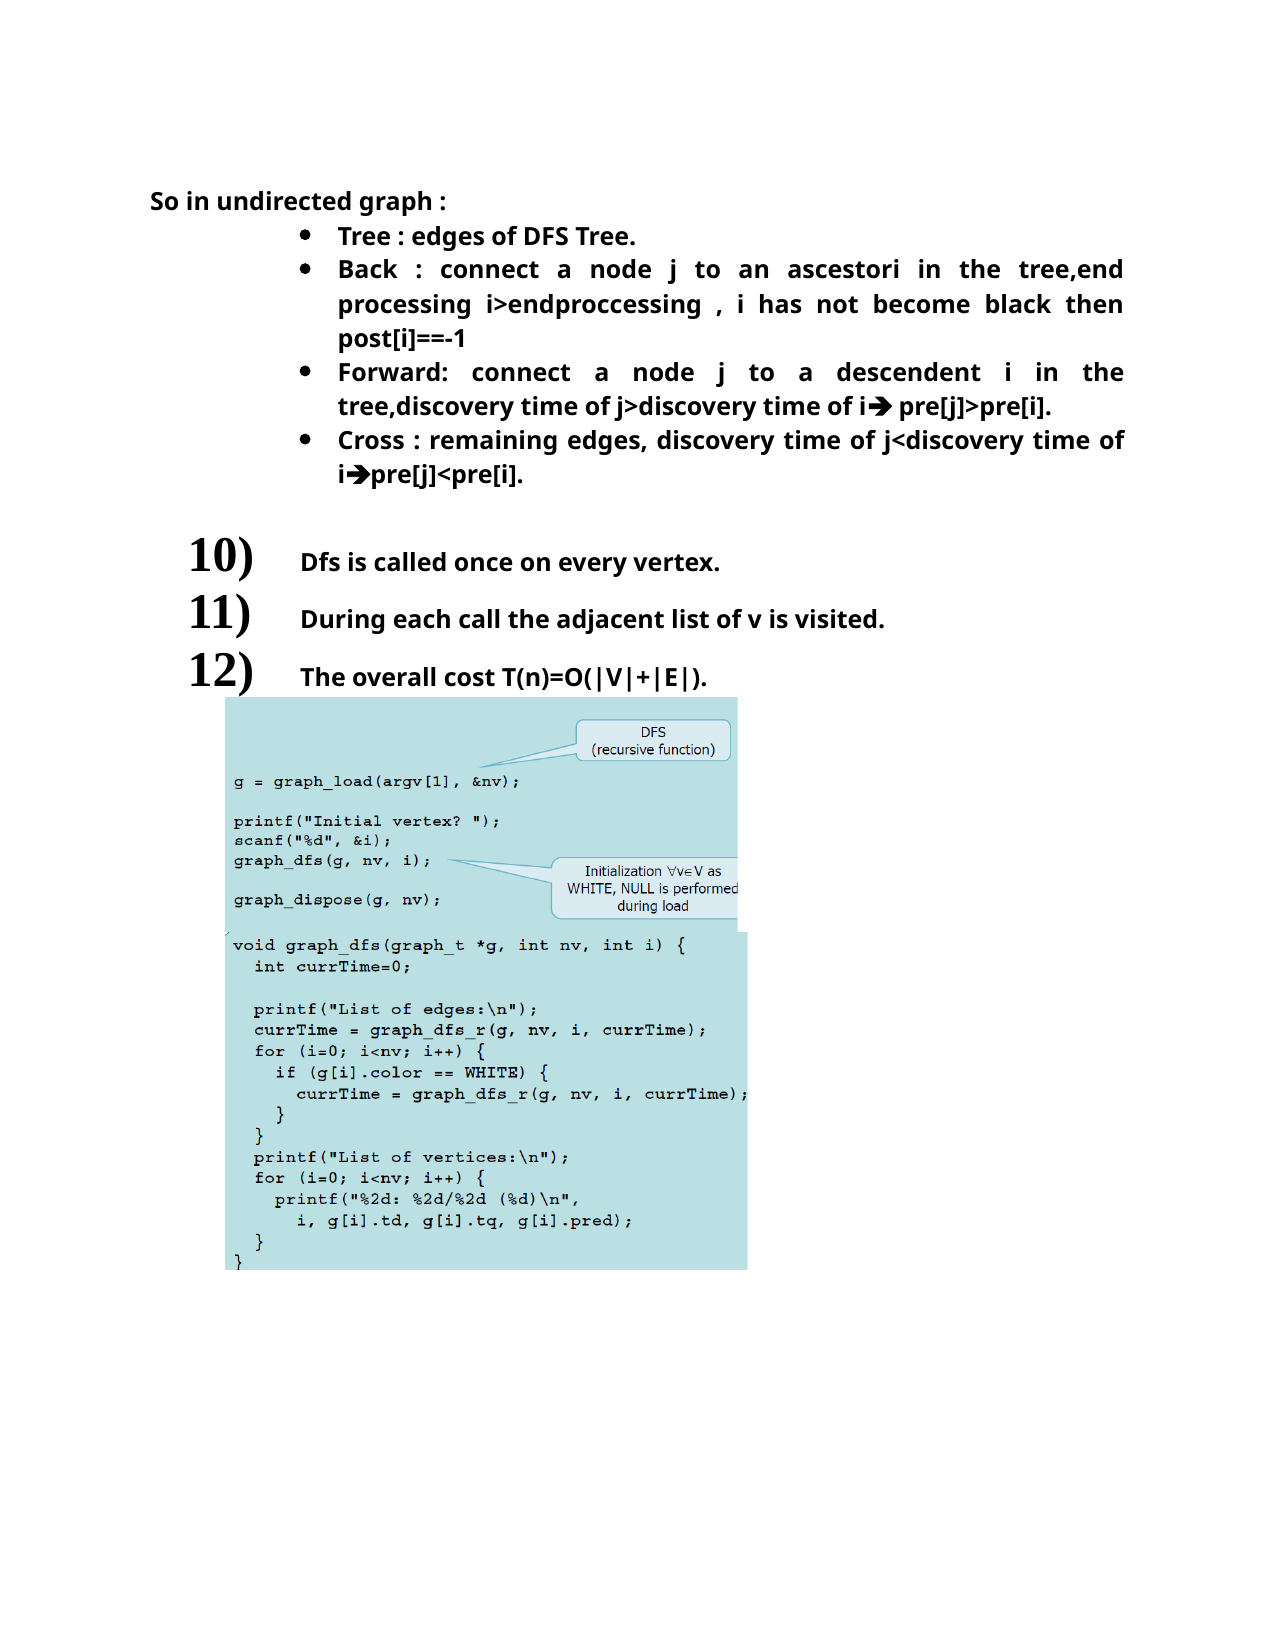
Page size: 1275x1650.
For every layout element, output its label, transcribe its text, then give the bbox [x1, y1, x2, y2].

subtitle The overall cost T(n)=O(|V|+|E|). [187, 640, 1125, 697]
subtitle Forward: connect a node j to a descendent i in the tree,discovery time of j>discovery time of i pre[j]>pre[i]. [300, 354, 1125, 422]
subtitle Cross : remaining edges, discovery time of j<discovery time of ipre[j]<pre[i]. [300, 422, 1125, 491]
subtitle Tree : edges of DFS Tree. [300, 218, 1125, 252]
subtitle During each call the adjacent list of v is visited. [187, 582, 1125, 640]
subtitle Dfs is called once on every vertex. [187, 525, 1125, 582]
subtitle Back : connect a node j to an ascestori in the tree,end processing i>endproccessing , i has not become black then post[i]==-1 [300, 252, 1125, 354]
subtitle So in undirected graph : [150, 184, 1125, 218]
